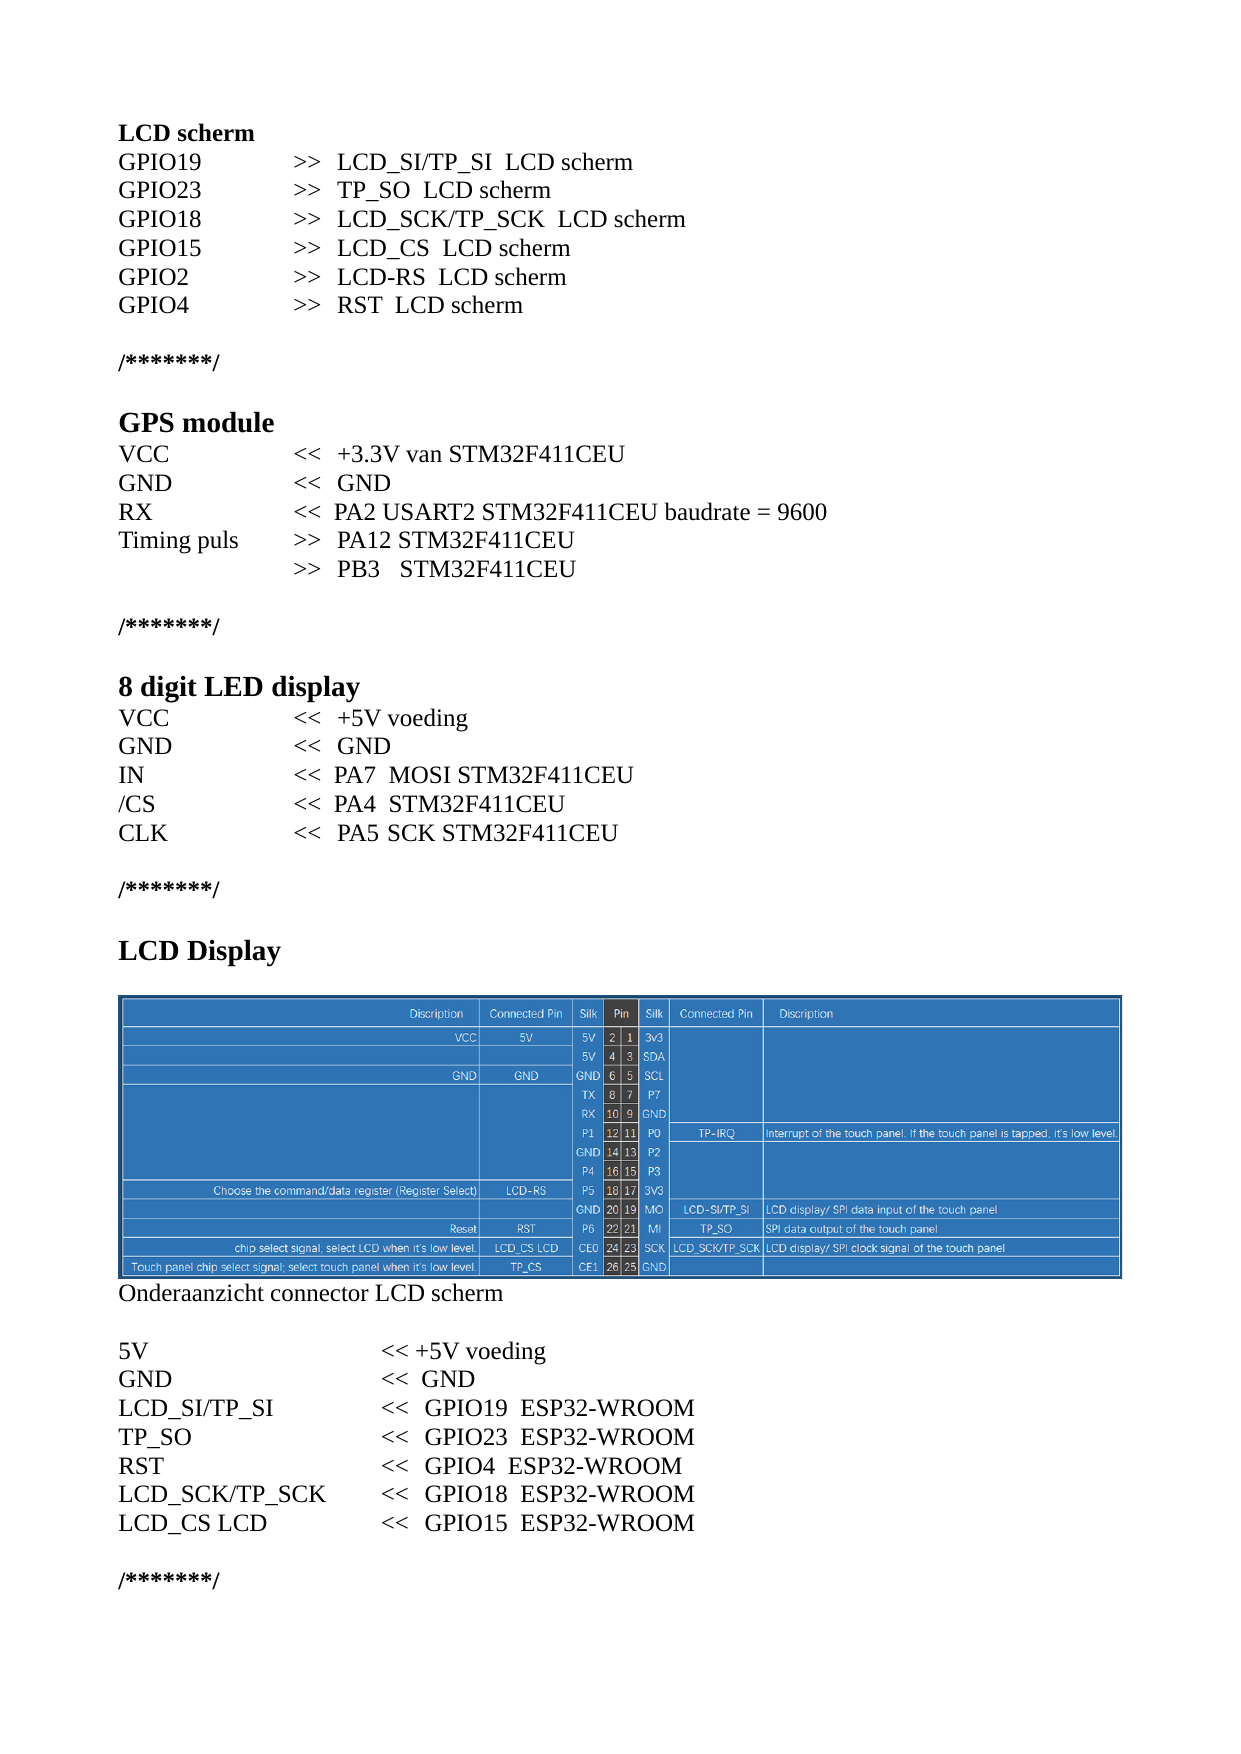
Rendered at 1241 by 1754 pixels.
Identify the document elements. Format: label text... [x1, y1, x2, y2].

text CLK << PA5 SCK STM32F411CEU [118, 818, 1122, 846]
text LCD_CS LCD << GPIO15 ESP32-WROOM [118, 1508, 1122, 1537]
text 5V << +5V voeding [118, 1336, 1122, 1364]
text Timing puls >> PA12 STM32F411CEU [118, 525, 1122, 554]
text RX << PA2 USART2 STM32F411CEU baudrate = 9600 [118, 497, 1122, 525]
picture [118, 995, 1123, 1279]
text LCD scherm [118, 118, 1122, 147]
text LCD Display [118, 933, 1122, 966]
text LCD_SI/TP_SI << GPIO19 ESP32-WROOM [118, 1393, 1122, 1422]
text VCC << +3.3V van STM32F411CEU [118, 439, 1122, 468]
text TP_SO << GPIO23 ESP32-WROOM [118, 1422, 1122, 1451]
text GPIO18 >> LCD_SCK/TP_SCK LCD scherm [118, 204, 1122, 233]
text GND << GND [118, 468, 1122, 497]
text GPS module [118, 406, 1122, 439]
text GPIO4 >> RST LCD scherm [118, 291, 1122, 319]
text RST << GPIO4 ESP32-WROOM [118, 1451, 1122, 1479]
text >> PB3 STM32F411CEU [118, 554, 1122, 583]
text GPIO19 >> LCD_SI/TP_SI LCD scherm [118, 147, 1122, 176]
text GPIO2 >> LCD-RS LCD scherm [118, 262, 1122, 291]
text GND << GND [118, 731, 1122, 760]
text /*******/ [118, 875, 1122, 904]
text /CS << PA4 STM32F411CEU [118, 789, 1122, 818]
text VCC << +5V voeding [118, 703, 1122, 731]
text GPIO15 >> LCD_CS LCD scherm [118, 233, 1122, 262]
text /*******/ [118, 612, 1122, 640]
text IN << PA7 MOSI STM32F411CEU [118, 760, 1122, 789]
text GND << GND [118, 1364, 1122, 1393]
text GPIO23 >> TP_SO LCD scherm [118, 176, 1122, 204]
text /*******/ [118, 1566, 1122, 1594]
text /*******/ [118, 348, 1122, 377]
text Onderaanzicht connector LCD scherm [118, 1279, 1122, 1307]
text 8 digit LED display [118, 669, 1122, 703]
text LCD_SCK/TP_SCK << GPIO18 ESP32-WROOM [118, 1479, 1122, 1508]
